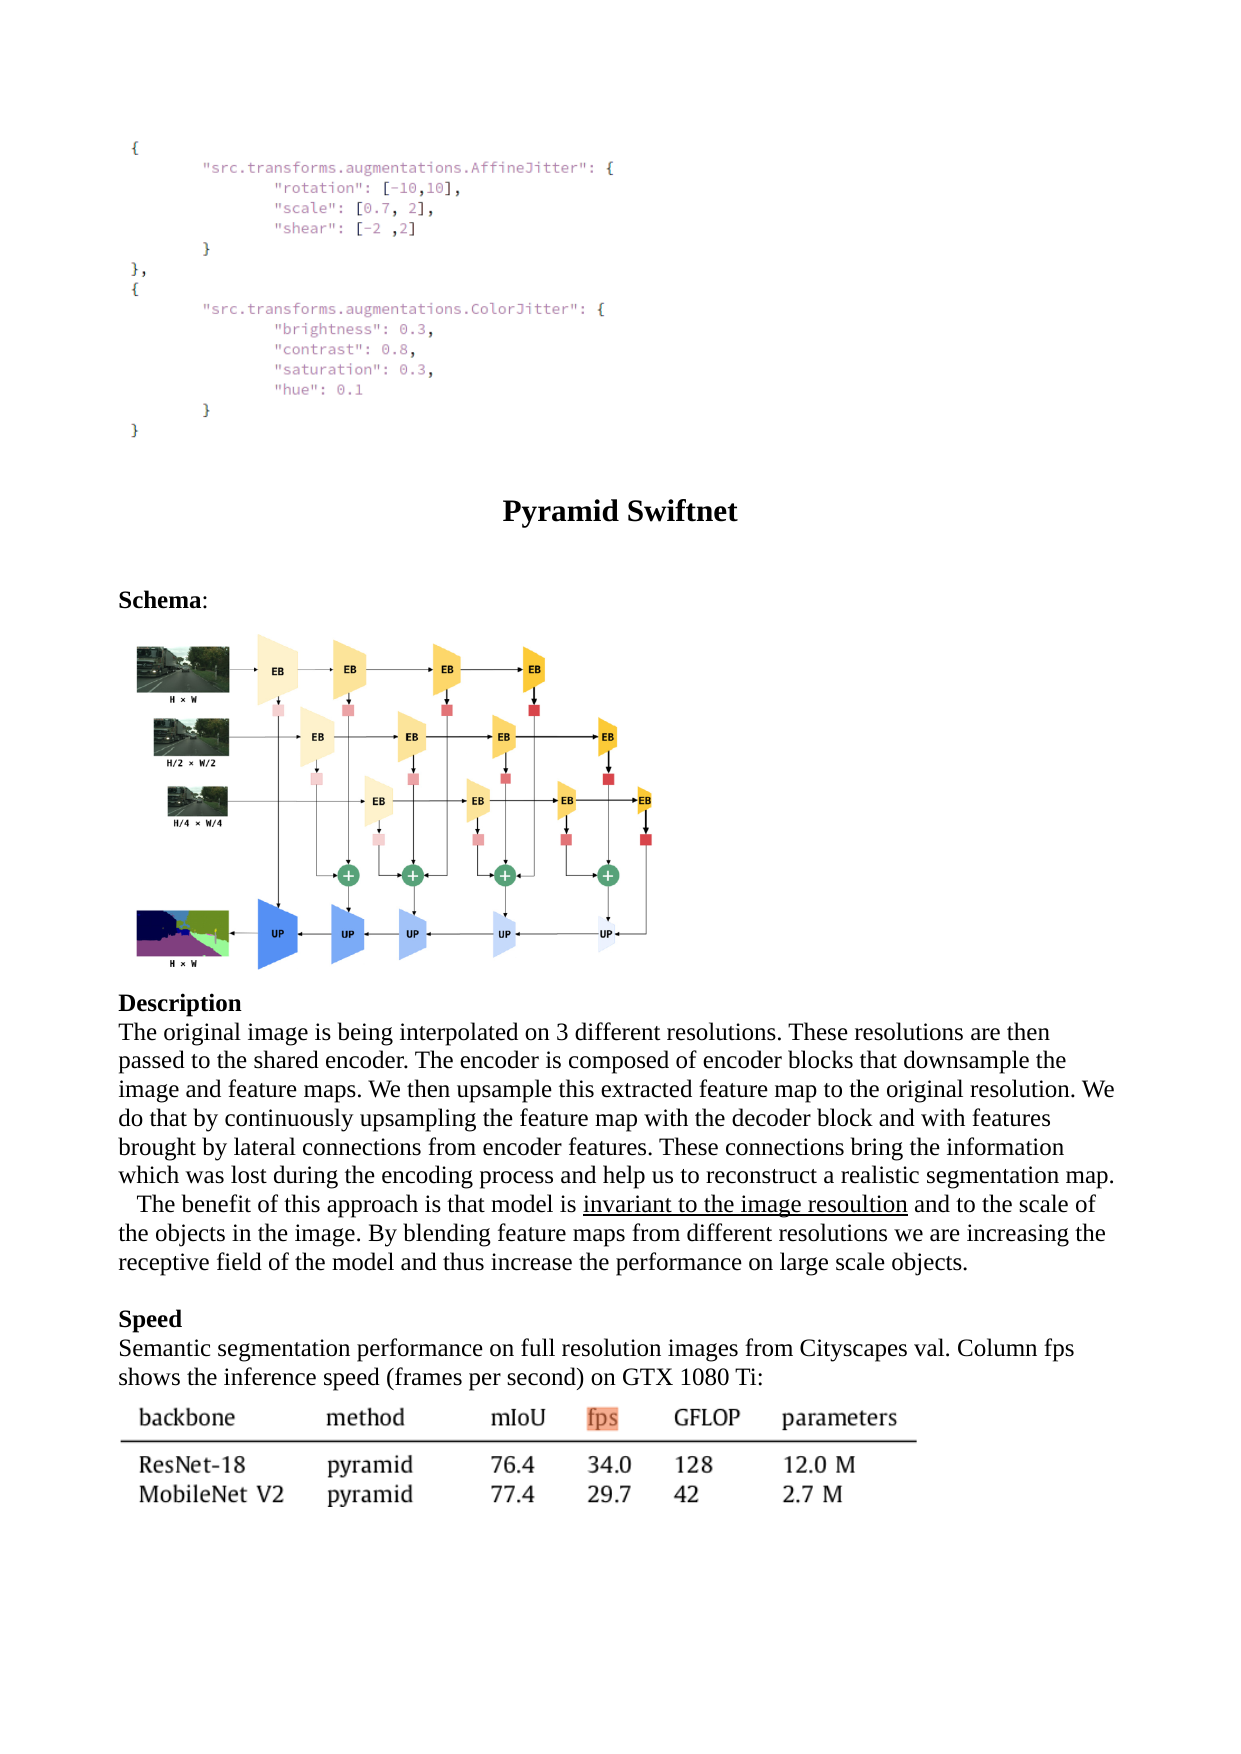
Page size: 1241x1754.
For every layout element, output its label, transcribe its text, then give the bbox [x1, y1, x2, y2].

text Schema: [118, 585, 1122, 614]
text Semantic segmentation performance on full resolution images from Cityscapes val. Column fps shows the inference speed (frames per second) on GTX 1080 Ti: [118, 1333, 1122, 1390]
text The original image is being interpolated on 3 different resolutions. These resolutions are then passed to the shared encoder. The encoder is composed of encoder blocks that downsample the image and feature maps. We then upsample this extracted feature map to the original resolution. We do that by continuously upsampling the feature map with the decoder block and with features brought by lateral connections from encoder features. These connections bring the information which was lost during the encoding process and help us to reconstruct a realistic segmentation map. [118, 1017, 1122, 1189]
picture [111, 622, 673, 971]
text The benefit of this approach is that model is invariant to the image resoultion and to the scale of the objects in the image. By blending feature maps from different resolutions we are increasing the receptive field of the model and thus increase the performance on large scale objects. [118, 1189, 1122, 1275]
picture [126, 137, 640, 444]
text Speed [118, 1304, 1122, 1333]
picture [120, 1397, 917, 1507]
text Description [118, 988, 1122, 1017]
text Pyramid Swiftnet [118, 492, 1122, 528]
